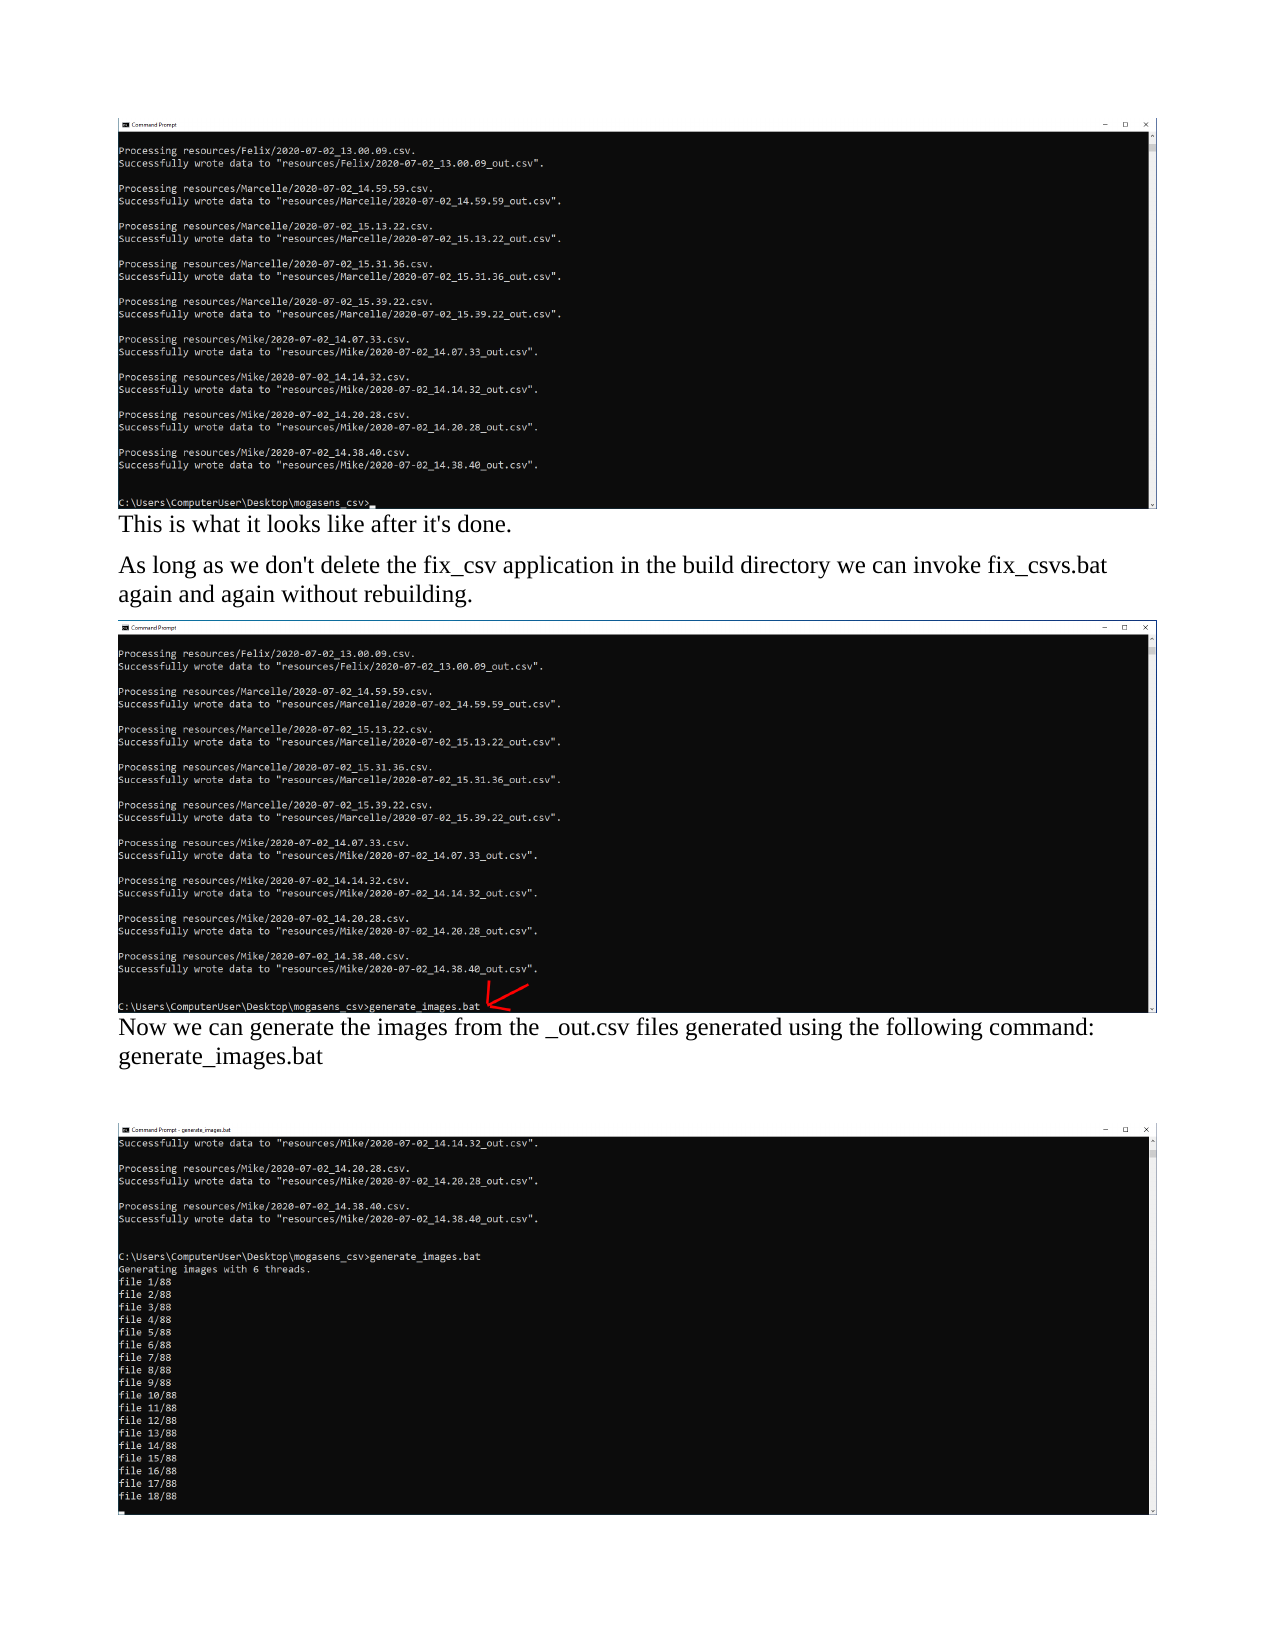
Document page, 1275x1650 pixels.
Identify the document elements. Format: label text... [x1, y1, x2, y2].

picture [118, 1123, 1157, 1515]
picture [118, 620, 1157, 1013]
text As long as we don't delete the fix_csv application in the build directory we can invoke fix_csvs.bat again and again without rebuilding. [118, 550, 1157, 608]
text Now we can generate the images from the _out.csv files generated using the following command: generate_images.bat [118, 1013, 1157, 1070]
picture [118, 118, 1157, 509]
text This is what it looks like after it's done. [118, 509, 1157, 538]
